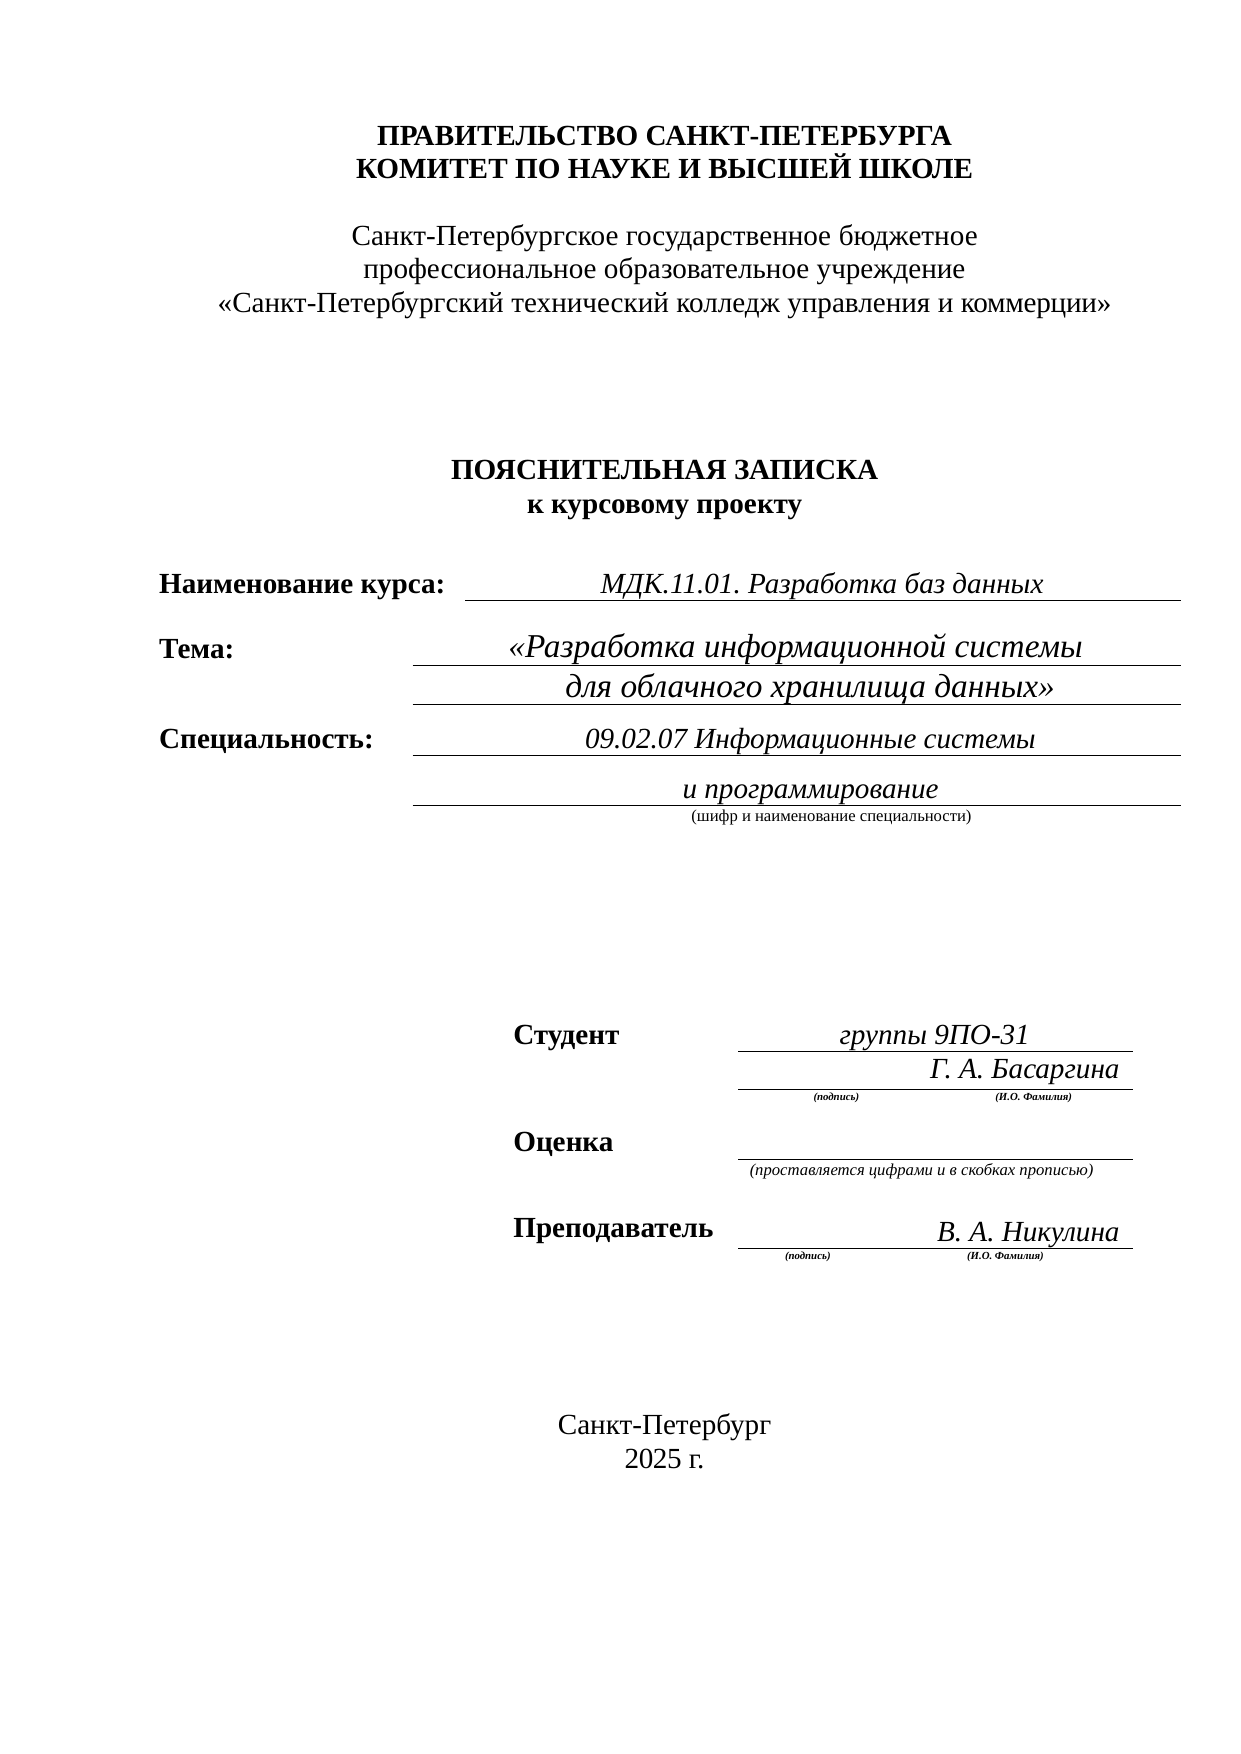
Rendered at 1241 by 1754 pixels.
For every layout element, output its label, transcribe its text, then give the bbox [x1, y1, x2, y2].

table_cell [1133, 1248, 1181, 1283]
table_cell [148, 1017, 502, 1051]
table_cell [1133, 1089, 1181, 1124]
table_cell Г. А. Басаргина [886, 1052, 1133, 1089]
table_cell «Разработка информационной системы [413, 600, 1181, 665]
table_header Наименование курса: [148, 558, 465, 600]
text к курсовому проекту [177, 486, 1152, 519]
table_cell Тема: [148, 600, 412, 665]
table_cell [738, 1211, 879, 1248]
table_cell [738, 1052, 886, 1089]
text ПОЯСНИТЕЛЬНАЯ ЗАПИСКА [177, 452, 1152, 486]
table_cell (подпись) [738, 1249, 879, 1283]
table_cell и программирование [413, 756, 1181, 805]
table_cell [148, 805, 452, 1017]
table_cell [148, 665, 412, 704]
table_cell [148, 1051, 502, 1089]
table_cell группы 9ПО-31 [738, 1017, 1133, 1051]
table_cell [502, 1051, 738, 1089]
table_cell [1133, 1017, 1181, 1051]
table_cell [738, 1124, 1133, 1158]
table_cell (шифр и наименование специальности) [452, 806, 1181, 825]
table_cell для облачного хранилища данных» [413, 666, 1181, 704]
table_header МДК.11.01. Разработка баз данных [465, 558, 1181, 600]
table_cell 09.02.07 Информационные системы [413, 705, 1181, 755]
table_cell [148, 1089, 502, 1124]
table_cell [452, 825, 1181, 1017]
table_cell [148, 1124, 502, 1158]
text Санкт-Петербургское государственное бюджетное профессиональное образовательное учреждение «Санкт-Петербургский технический колледж управления и коммерции» [177, 218, 1152, 318]
table_cell Специальность: [148, 704, 412, 755]
table_cell [148, 755, 412, 805]
text Санкт-Петербург [177, 1407, 1152, 1441]
table_cell (И.О. Фамилия) [879, 1249, 1133, 1283]
table_cell [148, 1248, 738, 1283]
table_cell [1133, 1124, 1181, 1158]
table_cell Студент [502, 1017, 738, 1051]
table_cell [1133, 1159, 1181, 1211]
table_cell (проставляется цифрами и в скобках прописью) [738, 1160, 1133, 1211]
table_cell [1133, 1211, 1181, 1248]
table_cell Оценка [502, 1124, 738, 1158]
table_cell [502, 1089, 738, 1124]
table_cell [1133, 1051, 1181, 1089]
table_cell Преподаватель [502, 1211, 738, 1248]
table_cell [148, 1159, 738, 1211]
table_cell [148, 1211, 502, 1248]
table_cell В. А. Никулина [879, 1211, 1133, 1248]
table_cell (подпись) [738, 1090, 936, 1124]
text ПРАВИТЕЛЬСТВО САНКТ-ПЕТЕРБУРГА КОМИТЕТ ПО НАУКЕ И ВЫСШЕЙ ШКОЛЕ [177, 118, 1152, 185]
text 2025 г. [177, 1441, 1152, 1474]
table_cell (И.О. Фамилия) [936, 1090, 1133, 1124]
